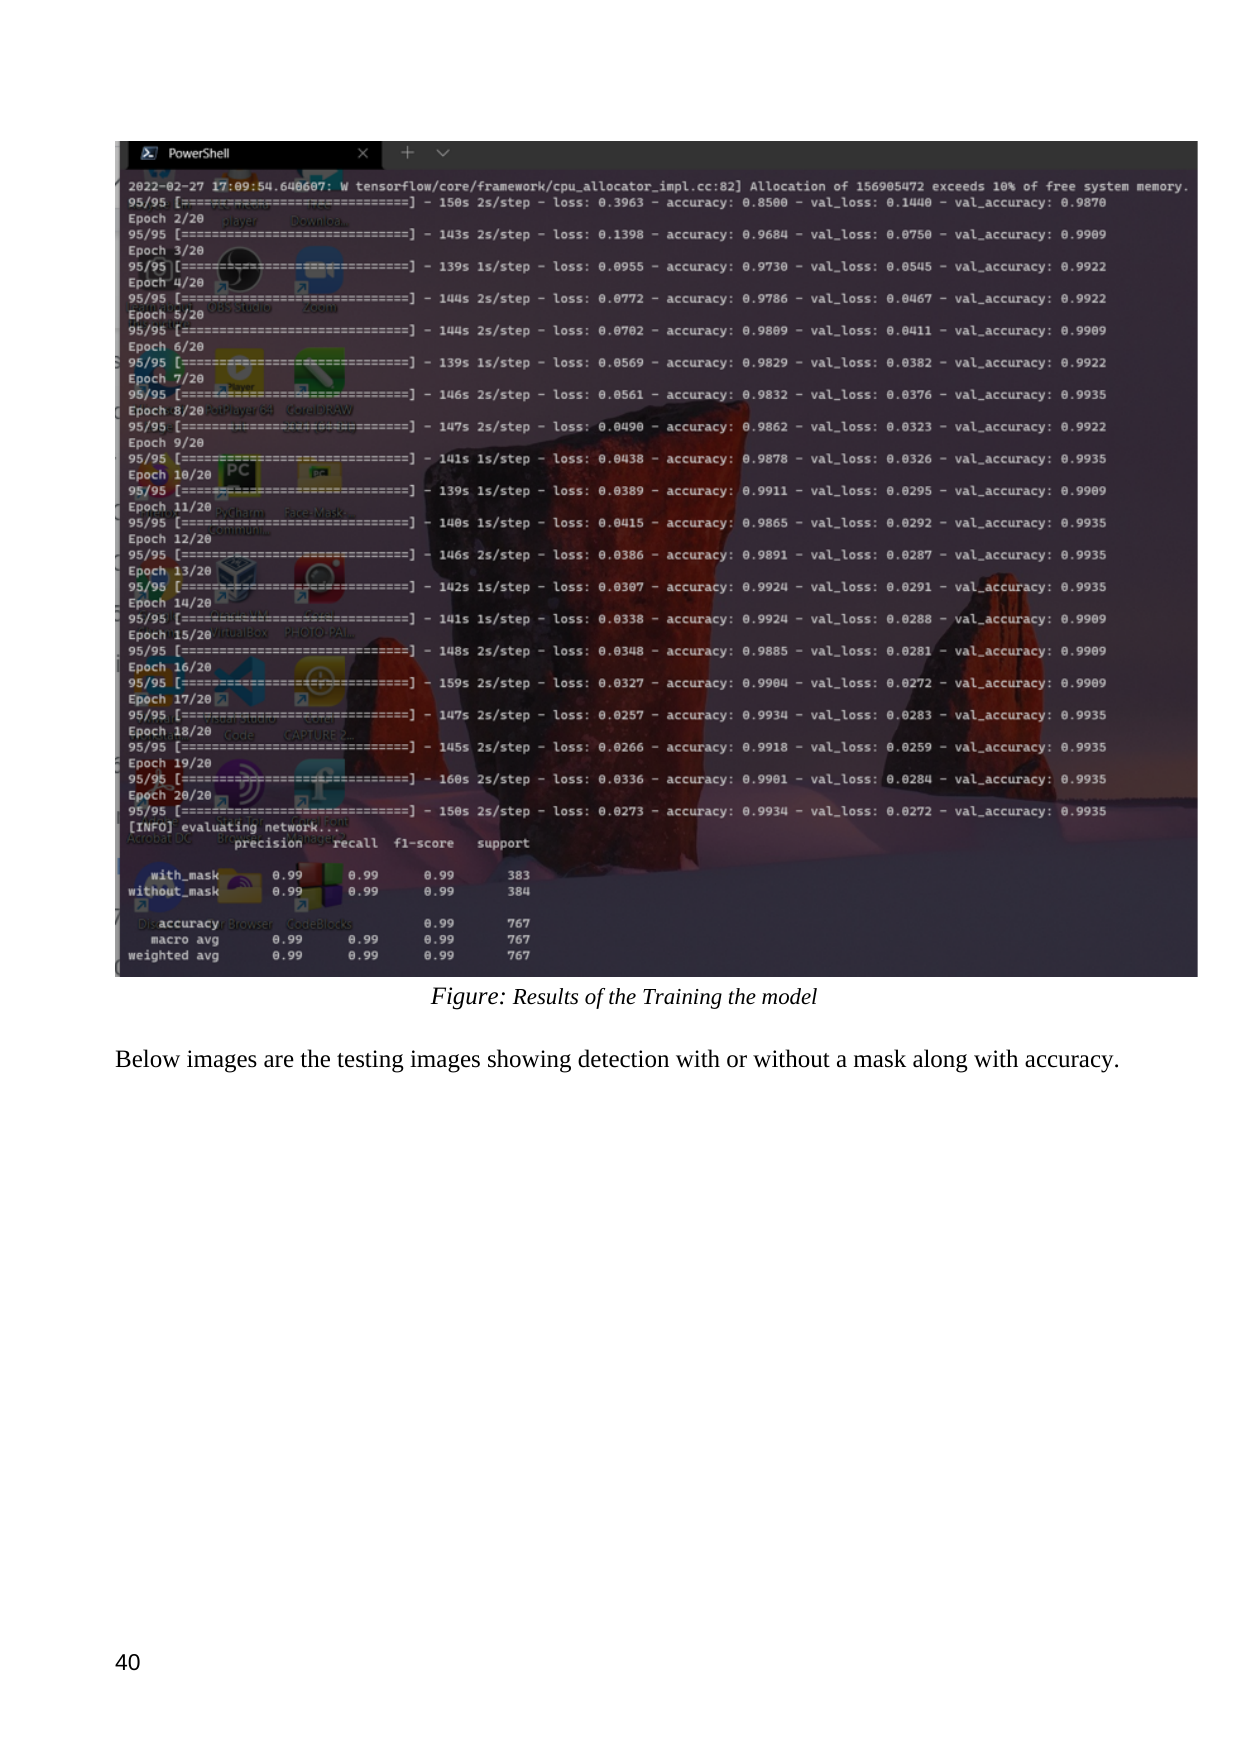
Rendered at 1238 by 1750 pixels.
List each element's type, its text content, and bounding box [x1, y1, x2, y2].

text Below images are the testing images showing detection with or without a mask along with accuracy. [115, 1044, 1133, 1073]
text Figure: Results of the Training the model [115, 981, 1133, 1010]
picture [115, 141, 1198, 977]
